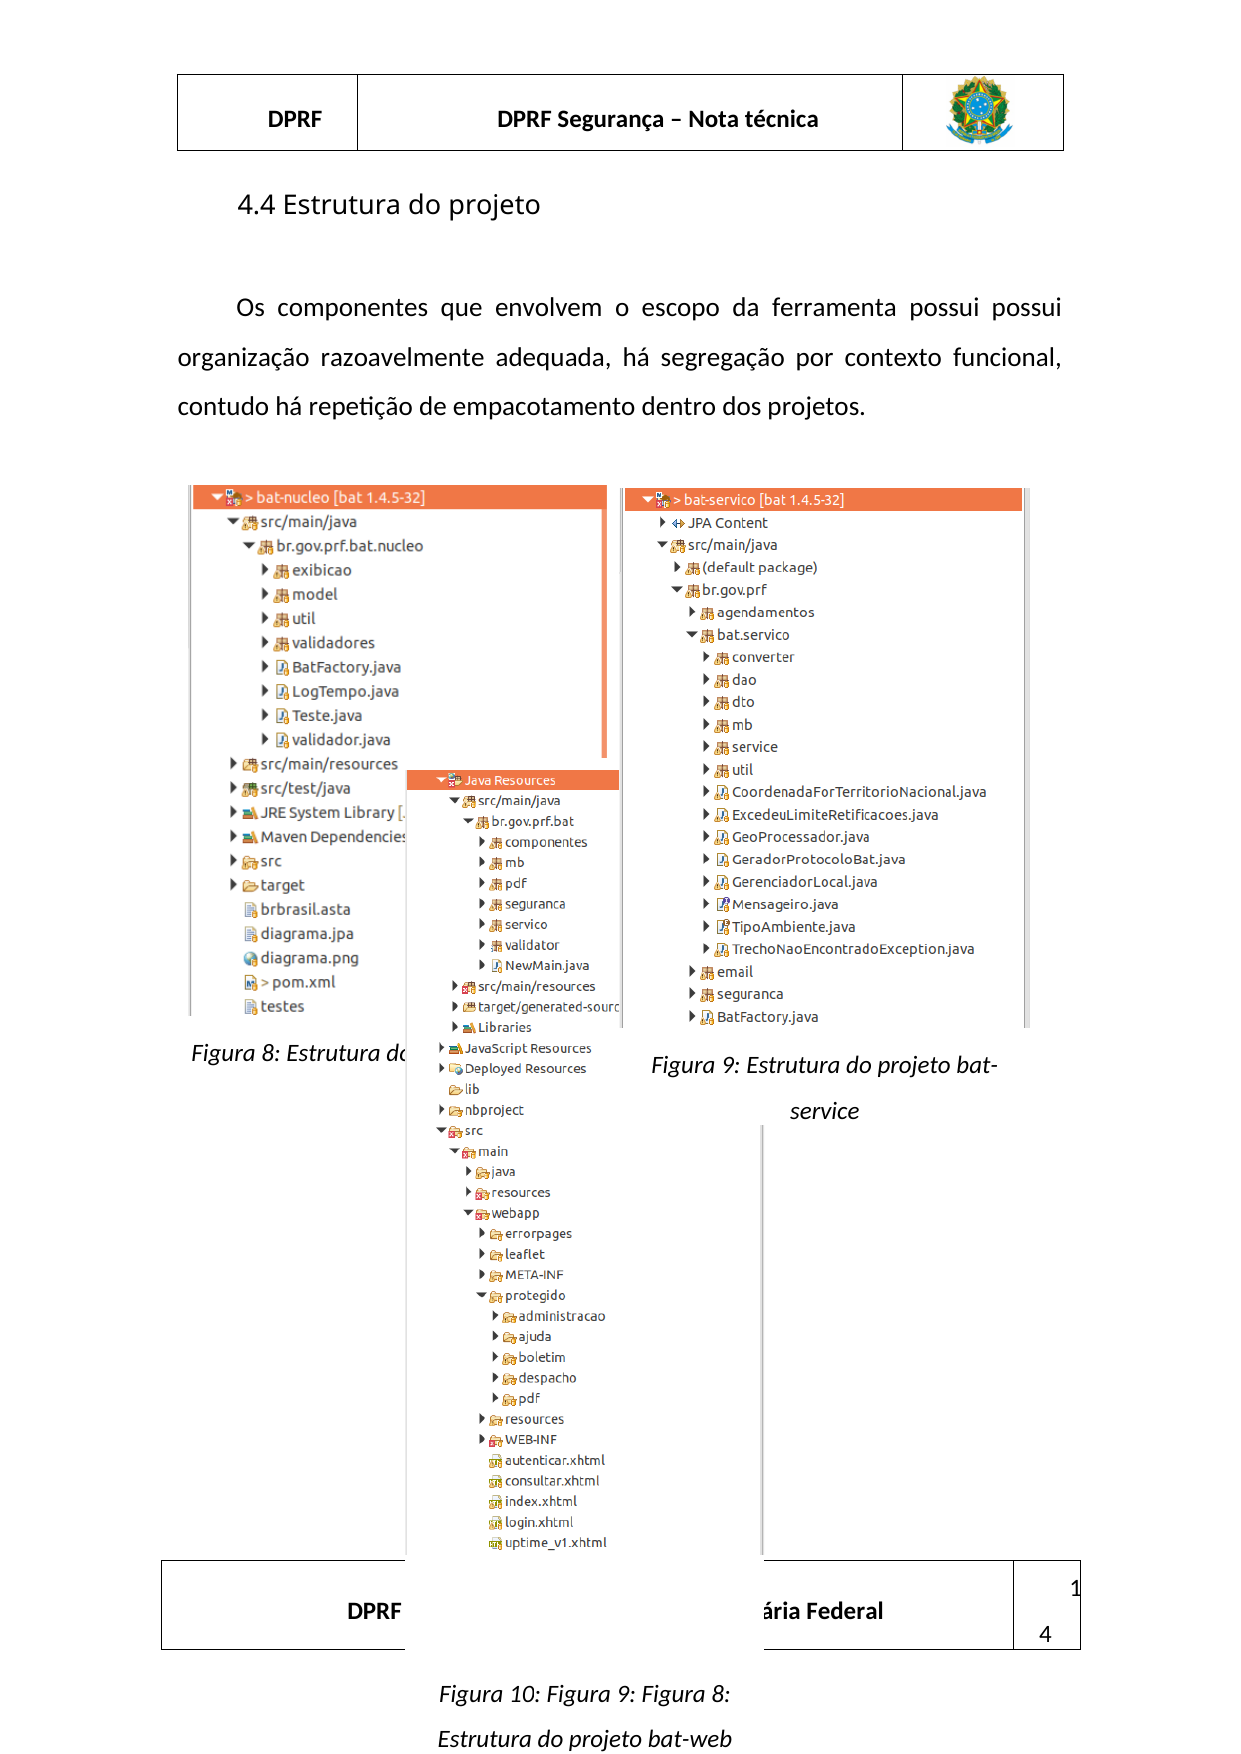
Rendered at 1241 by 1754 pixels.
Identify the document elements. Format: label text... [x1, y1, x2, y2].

text Figura 8: Estrutura do projeto bat-nucleo [188, 1016, 405, 1067]
text Os componentes que envolvem o escopo da ferramenta possui possui organização razoavelmente adequada, há segregação por contexto funcional, contudo há repetição de empacotamento dentro dos projetos. [177, 373, 1063, 423]
picture [944, 75, 1020, 149]
subtitle 4.4 Estrutura do projeto [177, 186, 237, 223]
text Os componentes que envolvem o escopo da ferramenta possui possui organização razoavelmente adequada, há segregação por contexto funcional, contudo há repetição de empacotamento dentro dos projetos. [177, 291, 1063, 340]
subtitle 4.4 Estrutura do projeto [541, 186, 1063, 223]
picture [188, 485, 1030, 1555]
text Figura 10: Figura 9: Figura 8: Estrutura do projeto bat-web [405, 1555, 764, 1754]
text Figura 9: Estrutura do projeto bat-service [619, 1028, 1030, 1125]
